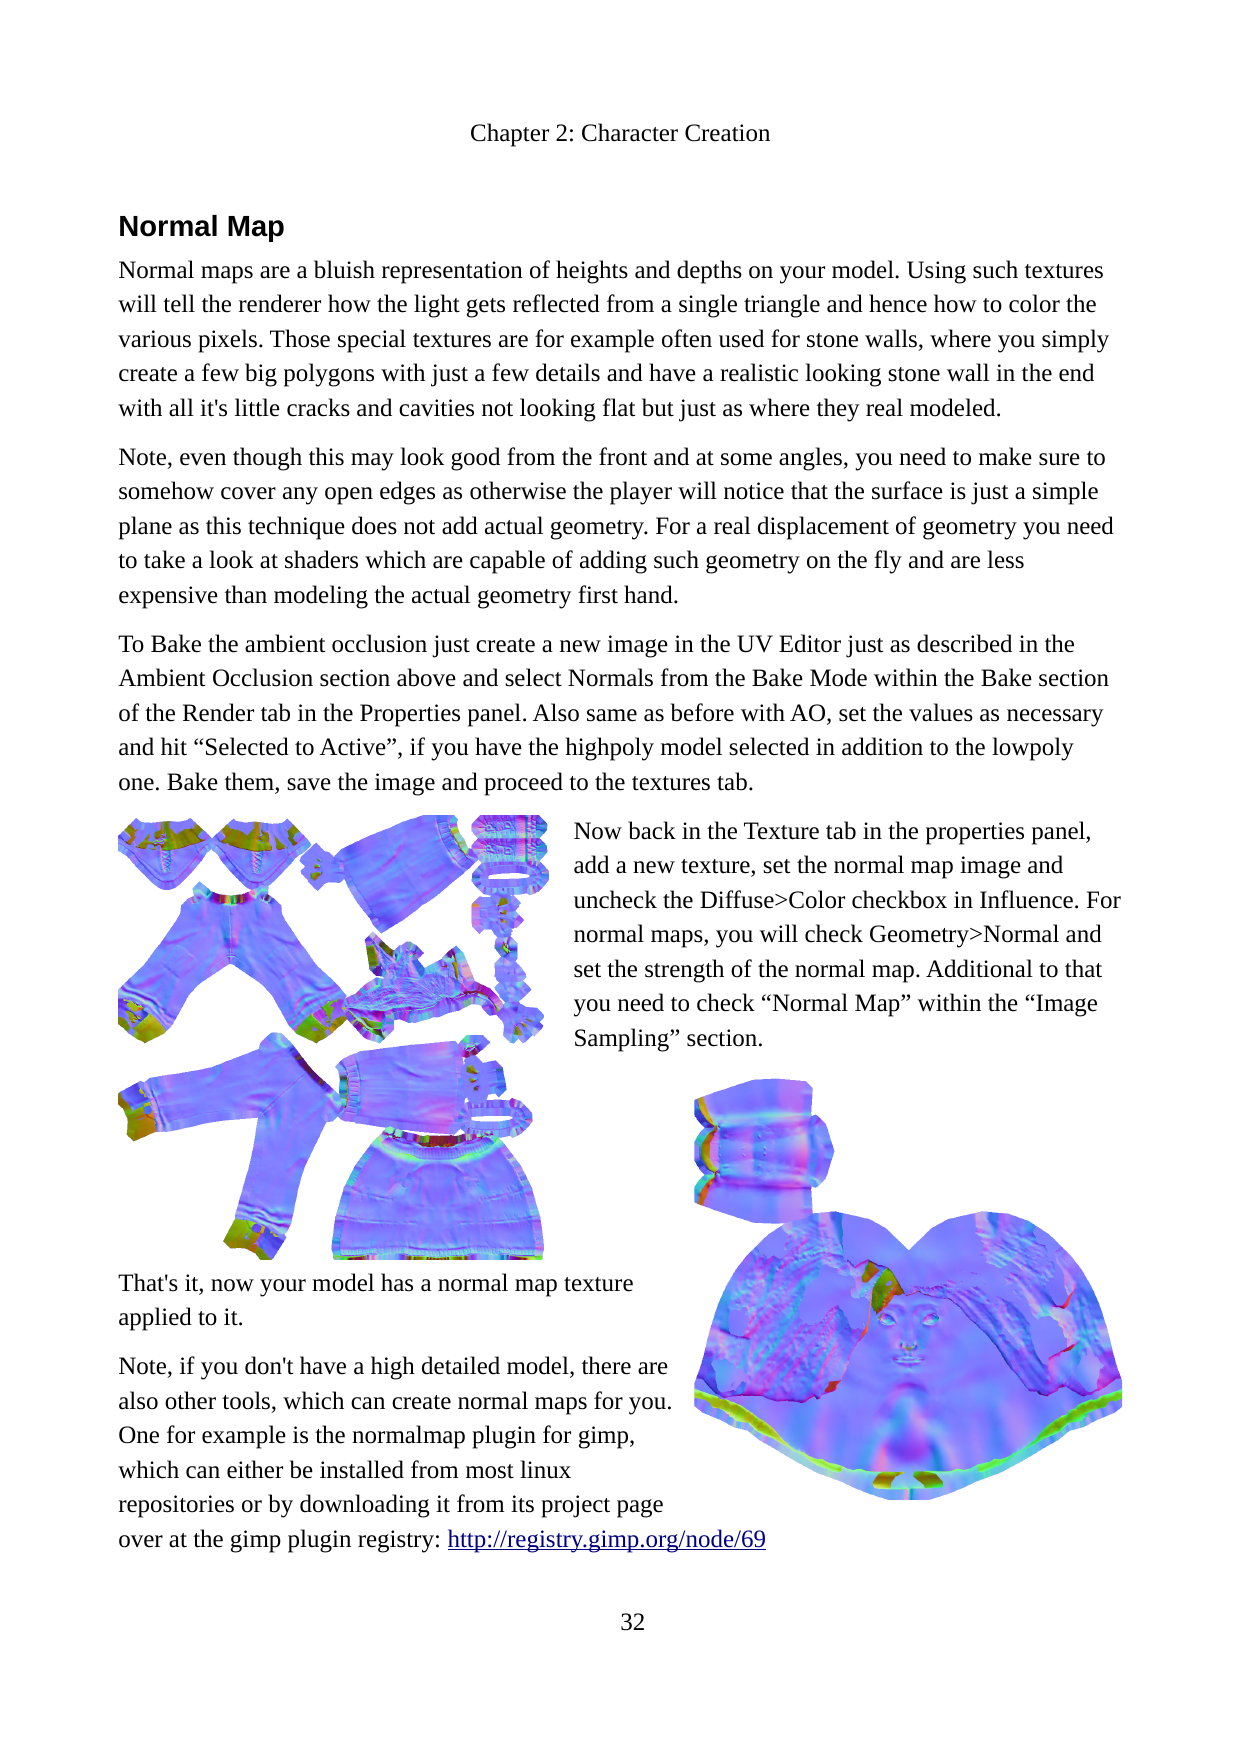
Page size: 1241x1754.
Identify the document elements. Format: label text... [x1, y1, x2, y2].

text That's it, now your model has a normal map texture applied to it. [118, 1268, 694, 1331]
text To Bake the ambient occlusion just create a new image in the UV Editor just as described in the Ambient Occlusion section above and select Normals from the Bake Mode within the Bake section of the Render tab in the Properties panel. Also same as before with AO, set the values as necessary and hit “Selected to Active”, if you have the highpoly model selected in addition to the lowpoly one. Bake them, save the image and proceed to the textures tab. [118, 629, 1122, 795]
picture [118, 815, 562, 1260]
text Now back in the Texture tab in the properties panel, add a new texture, set the normal map image and uncheck the Diffuse>Color checkbox in Influence. For normal maps, you will check Geometry>Normal and set the strength of the normal map. Additional to that you need to check “Normal Map” within the “Image Sampling” section. [562, 816, 1122, 1051]
text Normal maps are a bluish representation of heights and depths on your model. Using such textures will tell the renderer how the light gets reflected from a single triangle and hence how to color the various pixels. Those special textures are for example often used for stone walls, where you simply create a few big polygons with just a few details and have a realistic looking stone wall in the end with all it's little cracks and cavities not looking flat but just as where they real modeled. [118, 255, 1122, 421]
text Note, if you don't have a high detailed model, there are also other tools, which can create normal maps for you. One for example is the normalmap plugin for gimp, which can either be installed from most linux repositories or by downloading it from its project page over at the gimp plugin registry: http://registry.gimp.org/node/69 [118, 1351, 1122, 1553]
text Note, even though this may look good from the front and at some angles, you need to make sure to somehow cover any open edges as otherwise the player will notice that the surface is just a simple plane as this technique does not add actual geometry. For a real displacement of geometry you need to take a look at shaders which are capable of adding such geometry on the fly and are less expensive than modeling the actual geometry first hand. [118, 442, 1122, 608]
subtitle Normal Map [118, 209, 1122, 242]
picture [694, 1071, 1123, 1500]
